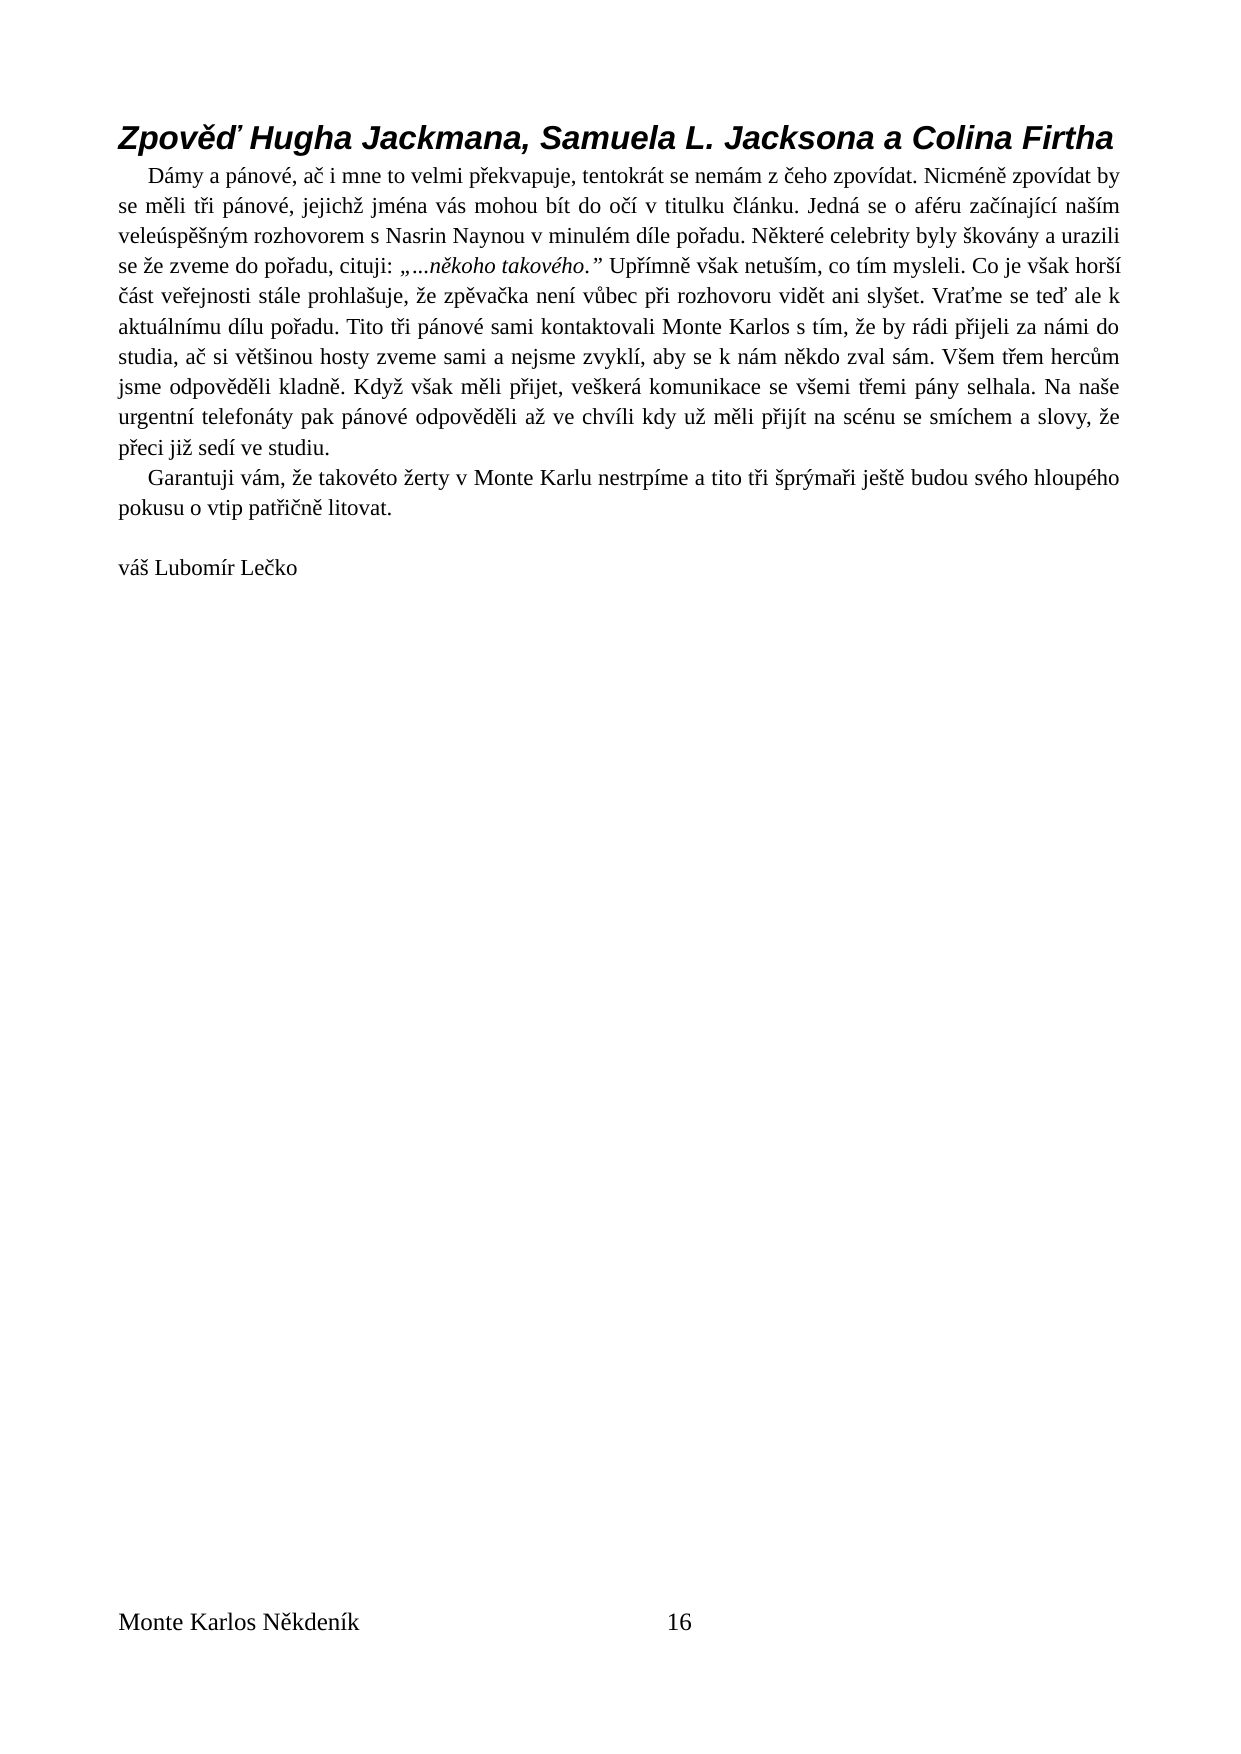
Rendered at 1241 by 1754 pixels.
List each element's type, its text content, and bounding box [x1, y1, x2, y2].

subtitle Zpověď Hugha Jackmana, Samuela L. Jacksona a Colina Firtha [118, 118, 1122, 156]
subtitle Dámy a pánové, ač i mne to velmi překvapuje, tentokrát se nemám z čeho zpovídat. Nicméně zpovídat by se měli tři pánové, jejichž jména vás mohou bít do očí v titulku článku. Jedná se o aféru začínající naším veleúspěšným rozhovorem s Nasrin Naynou v minulém díle pořadu. Některé celebrity byly škovány a urazili se že zveme do pořadu, cituji: „...někoho takového.” Upřímně však netuším, co tím mysleli. Co je však horší část veřejnosti stále prohlašuje, že zpěvačka není vůbec při rozhovoru vidět ani slyšet. Vraťme se teď ale k aktuálnímu dílu pořadu. Tito tři pánové sami kontaktovali Monte Karlos s tím, že by rádi přijeli za námi do studia, ač si většinou hosty zveme sami a nejsme zvyklí, aby se k nám někdo zval sám. Všem třem hercům jsme odpověděli kladně. Když však měli přijet, veškerá komunikace se všemi třemi pány selhala. Na naše urgentní telefonáty pak pánové odpověděli až ve chvíli kdy už měli přijít na scénu se smíchem a slovy, že přeci již sedí ve studiu. [118, 162, 1122, 460]
subtitle váš Lubomír Lečko [118, 554, 1122, 581]
subtitle Garantuji vám, že takovéto žerty v Monte Karlu nestrpíme a tito tři šprýmaři ještě budou svého hloupého pokusu o vtip patřičně litovat. [118, 464, 1122, 520]
